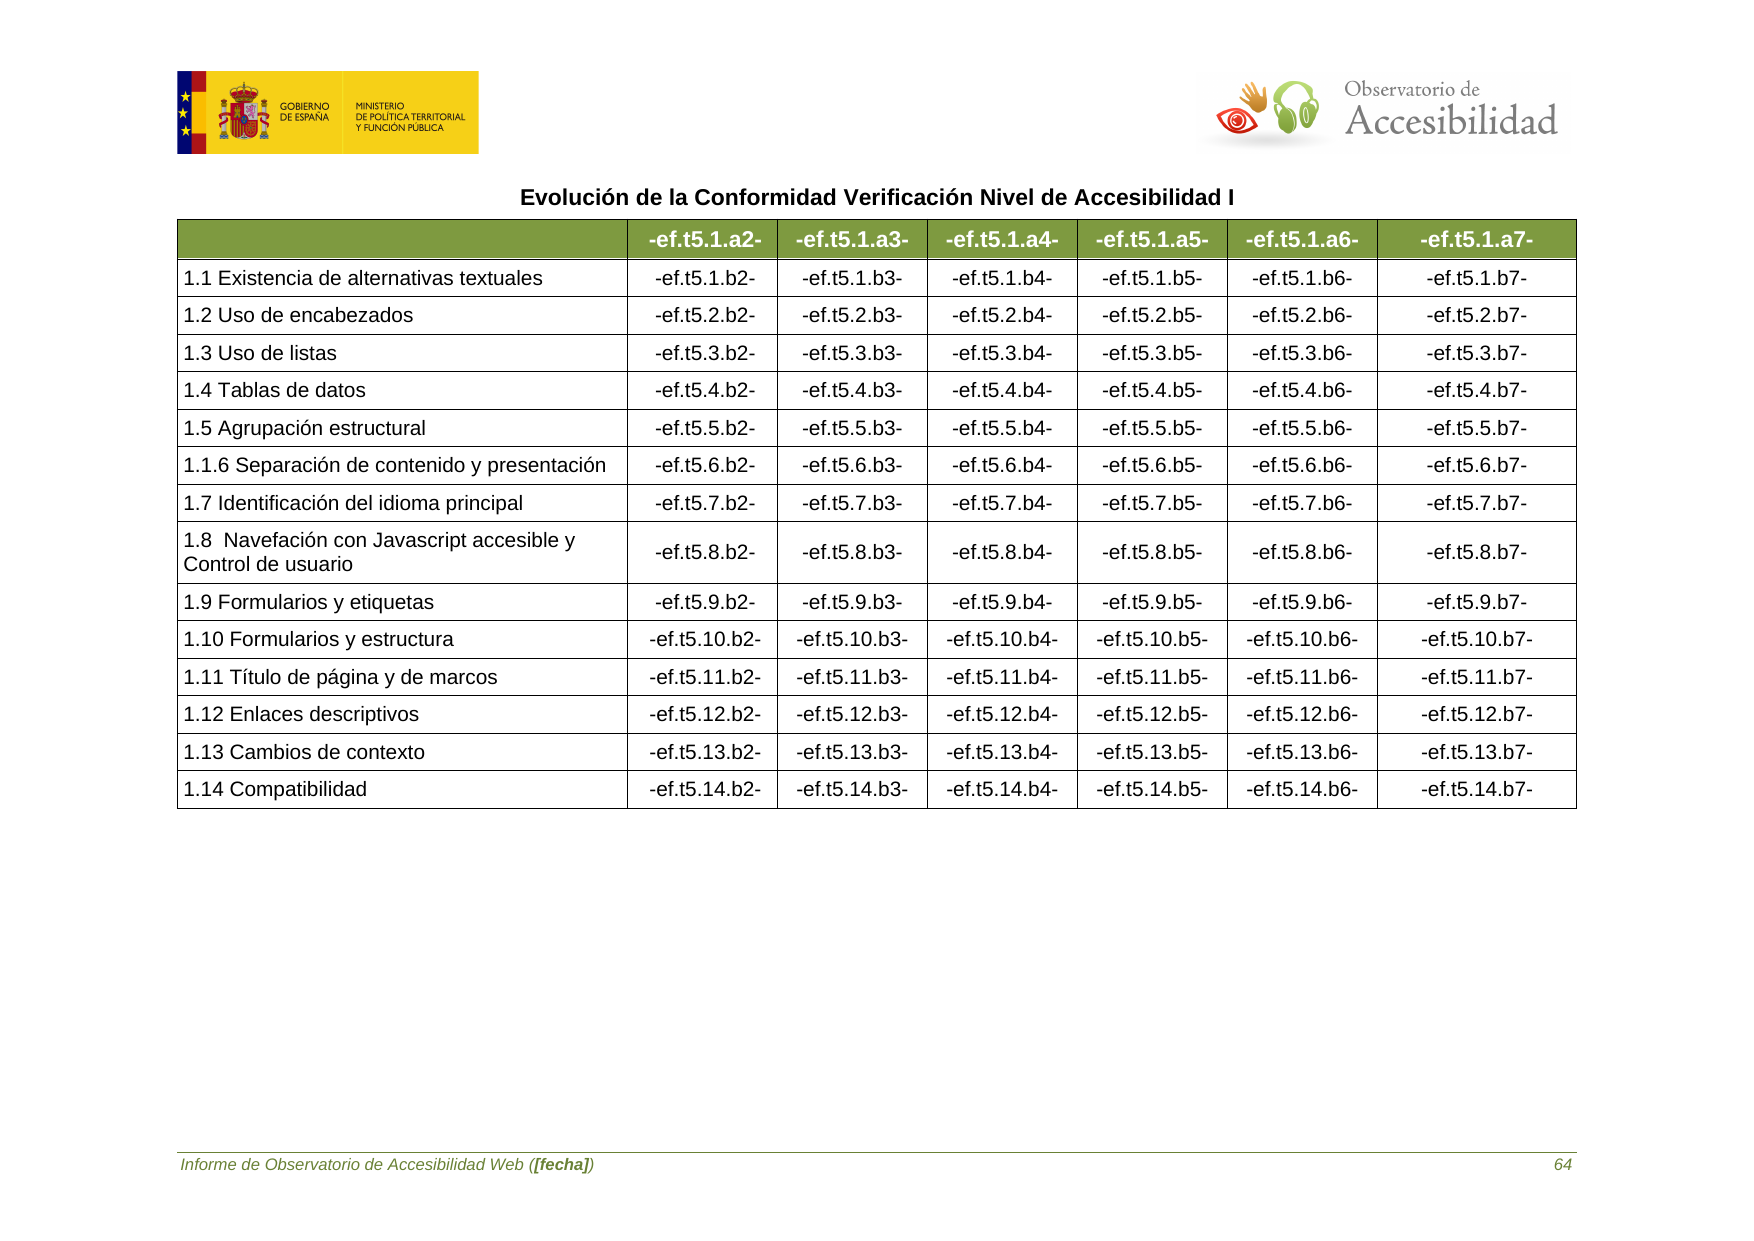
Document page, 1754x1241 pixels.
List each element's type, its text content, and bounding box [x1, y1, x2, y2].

table_cell -ef.t5.5.b4- [928, 410, 1077, 446]
table_header [178, 220, 627, 258]
table_cell -ef.t5.9.b4- [928, 584, 1077, 620]
table_cell -ef.t5.13.b5- [1078, 734, 1227, 770]
table_cell 1.3 Uso de listas [178, 335, 627, 371]
table_cell -ef.t5.14.b5- [1078, 771, 1227, 807]
table_cell -ef.t5.7.b4- [928, 485, 1077, 521]
table_cell -ef.t5.8.b6- [1228, 522, 1377, 582]
table_header -ef.t5.1.a7- [1378, 220, 1576, 258]
table_cell -ef.t5.4.b6- [1228, 372, 1377, 408]
table_cell -ef.t5.2.b7- [1378, 297, 1576, 333]
table_cell -ef.t5.10.b6- [1228, 621, 1377, 657]
table_cell -ef.t5.5.b2- [628, 410, 777, 446]
table_cell -ef.t5.13.b7- [1378, 734, 1576, 770]
table_cell -ef.t5.6.b4- [928, 447, 1077, 483]
picture [177, 71, 479, 154]
table_cell -ef.t5.2.b3- [778, 297, 927, 333]
table_cell -ef.t5.7.b7- [1378, 485, 1576, 521]
table_cell -ef.t5.14.b4- [928, 771, 1077, 807]
table_cell -ef.t5.14.b6- [1228, 771, 1377, 807]
table_cell -ef.t5.12.b6- [1228, 696, 1377, 732]
table_cell -ef.t5.1.b4- [928, 260, 1077, 296]
table_cell -ef.t5.11.b7- [1378, 659, 1576, 695]
table_cell -ef.t5.5.b3- [778, 410, 927, 446]
table_cell -ef.t5.12.b2- [628, 696, 777, 732]
table_cell -ef.t5.13.b4- [928, 734, 1077, 770]
table_cell -ef.t5.13.b2- [628, 734, 777, 770]
table_header -ef.t5.1.a4- [928, 220, 1077, 258]
table_cell 1.12 Enlaces descriptivos [178, 696, 627, 732]
table_cell -ef.t5.12.b7- [1378, 696, 1576, 732]
table_cell -ef.t5.3.b4- [928, 335, 1077, 371]
table_cell -ef.t5.6.b5- [1078, 447, 1227, 483]
table_cell -ef.t5.2.b5- [1078, 297, 1227, 333]
table_cell -ef.t5.12.b4- [928, 696, 1077, 732]
table_cell -ef.t5.3.b6- [1228, 335, 1377, 371]
text Evolución de la Conformidad Verificación Nivel de Accesibilidad I [177, 184, 1577, 211]
table_cell -ef.t5.1.b7- [1378, 260, 1576, 296]
table_cell -ef.t5.1.b6- [1228, 260, 1377, 296]
table_cell 1.9 Formularios y etiquetas [178, 584, 627, 620]
table_cell 1.8 Navefación con Javascript accesible y Control de usuario [178, 522, 627, 582]
table_cell -ef.t5.7.b6- [1228, 485, 1377, 521]
table_cell -ef.t5.13.b3- [778, 734, 927, 770]
table_cell -ef.t5.11.b6- [1228, 659, 1377, 695]
table_cell -ef.t5.11.b2- [628, 659, 777, 695]
table_cell 1.5 Agrupación estructural [178, 410, 627, 446]
table_cell 1.2 Uso de encabezados [178, 297, 627, 333]
table_cell -ef.t5.9.b7- [1378, 584, 1576, 620]
table_cell -ef.t5.2.b6- [1228, 297, 1377, 333]
picture [1196, 72, 1572, 154]
table_cell -ef.t5.3.b7- [1378, 335, 1576, 371]
table_cell -ef.t5.9.b3- [778, 584, 927, 620]
table_cell -ef.t5.10.b7- [1378, 621, 1576, 657]
table_cell -ef.t5.4.b4- [928, 372, 1077, 408]
table_cell -ef.t5.10.b2- [628, 621, 777, 657]
table_cell -ef.t5.7.b5- [1078, 485, 1227, 521]
table_cell -ef.t5.8.b3- [778, 522, 927, 582]
table_cell -ef.t5.2.b4- [928, 297, 1077, 333]
table_cell -ef.t5.11.b3- [778, 659, 927, 695]
table_cell -ef.t5.10.b5- [1078, 621, 1227, 657]
table_cell 1.1 Existencia de alternativas textuales [178, 260, 627, 296]
table_cell -ef.t5.2.b2- [628, 297, 777, 333]
table_cell -ef.t5.11.b4- [928, 659, 1077, 695]
table_cell -ef.t5.3.b3- [778, 335, 927, 371]
table_cell -ef.t5.1.b5- [1078, 260, 1227, 296]
table_cell 1.13 Cambios de contexto [178, 734, 627, 770]
table_header -ef.t5.1.a2- [628, 220, 777, 258]
table_cell -ef.t5.1.b3- [778, 260, 927, 296]
table_cell -ef.t5.3.b2- [628, 335, 777, 371]
table_cell -ef.t5.3.b5- [1078, 335, 1227, 371]
table_cell -ef.t5.4.b7- [1378, 372, 1576, 408]
table_cell -ef.t5.13.b6- [1228, 734, 1377, 770]
table_cell -ef.t5.8.b4- [928, 522, 1077, 582]
table_cell -ef.t5.9.b6- [1228, 584, 1377, 620]
table_cell -ef.t5.6.b6- [1228, 447, 1377, 483]
table_cell -ef.t5.10.b3- [778, 621, 927, 657]
table_cell 1.4 Tablas de datos [178, 372, 627, 408]
table_cell -ef.t5.12.b3- [778, 696, 927, 732]
table_cell -ef.t5.14.b2- [628, 771, 777, 807]
table_cell -ef.t5.11.b5- [1078, 659, 1227, 695]
table_cell -ef.t5.6.b3- [778, 447, 927, 483]
table_cell -ef.t5.4.b3- [778, 372, 927, 408]
table_cell -ef.t5.9.b2- [628, 584, 777, 620]
table_cell -ef.t5.8.b7- [1378, 522, 1576, 582]
table_cell -ef.t5.5.b6- [1228, 410, 1377, 446]
table_cell -ef.t5.7.b3- [778, 485, 927, 521]
table_header -ef.t5.1.a5- [1078, 220, 1227, 258]
table_cell -ef.t5.8.b5- [1078, 522, 1227, 582]
table_cell -ef.t5.8.b2- [628, 522, 777, 582]
table_cell -ef.t5.14.b3- [778, 771, 927, 807]
table_cell 1.14 Compatibilidad [178, 771, 627, 807]
table_cell 1.7 Identificación del idioma principal [178, 485, 627, 521]
table_cell -ef.t5.5.b7- [1378, 410, 1576, 446]
table_header -ef.t5.1.a6- [1228, 220, 1377, 258]
table_header -ef.t5.1.a3- [778, 220, 927, 258]
table_cell -ef.t5.9.b5- [1078, 584, 1227, 620]
table_cell 1.1.6 Separación de contenido y presentación [178, 447, 627, 483]
table_cell -ef.t5.14.b7- [1378, 771, 1576, 807]
table_cell -ef.t5.6.b2- [628, 447, 777, 483]
table_cell 1.11 Título de página y de marcos [178, 659, 627, 695]
table_cell -ef.t5.5.b5- [1078, 410, 1227, 446]
table_cell -ef.t5.10.b4- [928, 621, 1077, 657]
table_cell -ef.t5.1.b2- [628, 260, 777, 296]
table_cell -ef.t5.12.b5- [1078, 696, 1227, 732]
table_cell 1.10 Formularios y estructura [178, 621, 627, 657]
table_cell -ef.t5.6.b7- [1378, 447, 1576, 483]
table_cell -ef.t5.4.b2- [628, 372, 777, 408]
table_cell -ef.t5.4.b5- [1078, 372, 1227, 408]
table_cell -ef.t5.7.b2- [628, 485, 777, 521]
